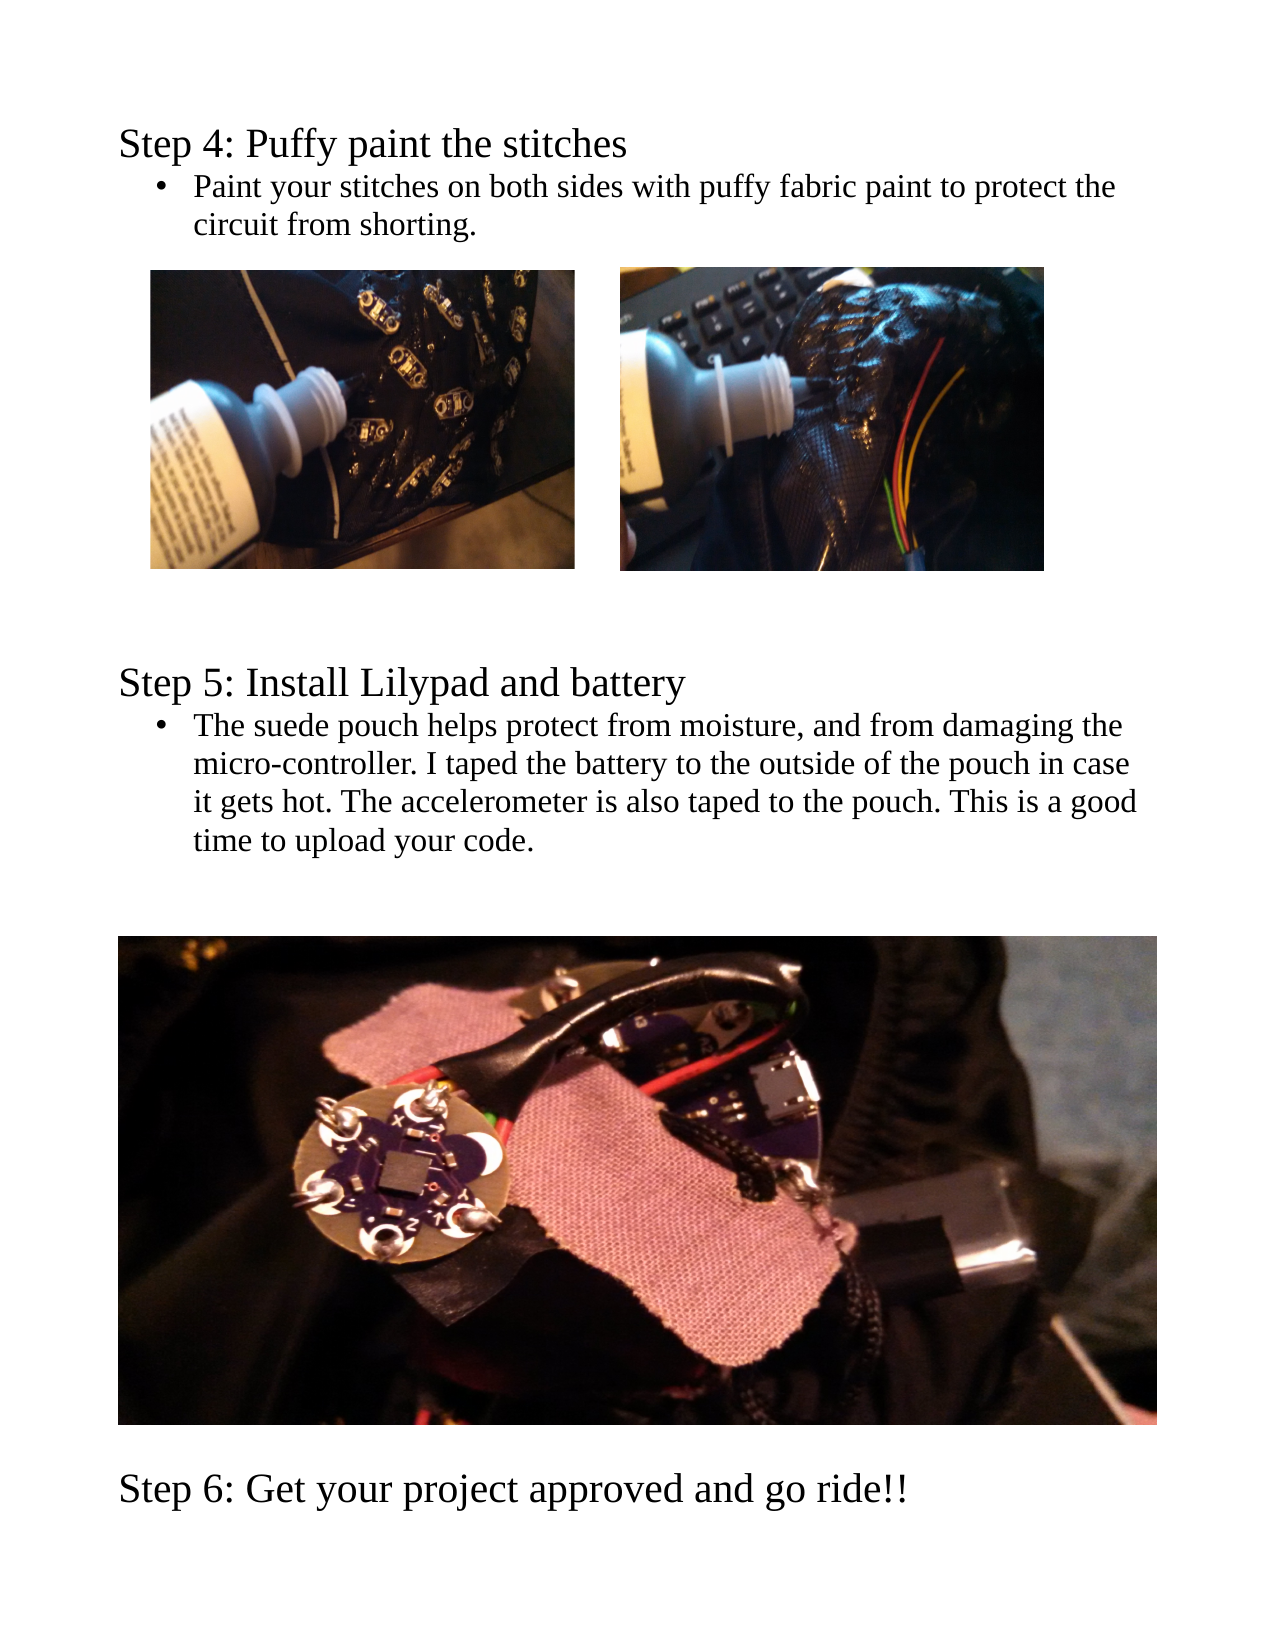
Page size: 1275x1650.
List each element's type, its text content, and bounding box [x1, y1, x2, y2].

text Step 4: Puffy paint the stitches [118, 118, 1157, 166]
picture [118, 936, 1157, 1425]
text Step 6: Get your project approved and go ride!! [118, 1463, 1157, 1511]
list Paint your stitches on both sides with puffy fabric paint to protect the circuit from shorting. [156, 166, 1157, 243]
list The suede pouch helps protect from moisture, and from damaging the micro-controller. I taped the battery to the outside of the pouch in case it gets hot. The accelerometer is also taped to the pouch. This is a good time to upload your code. [156, 705, 1157, 858]
text Step 5: Install Lilypad and battery [118, 657, 1157, 705]
picture [620, 267, 1044, 571]
picture [150, 270, 575, 569]
